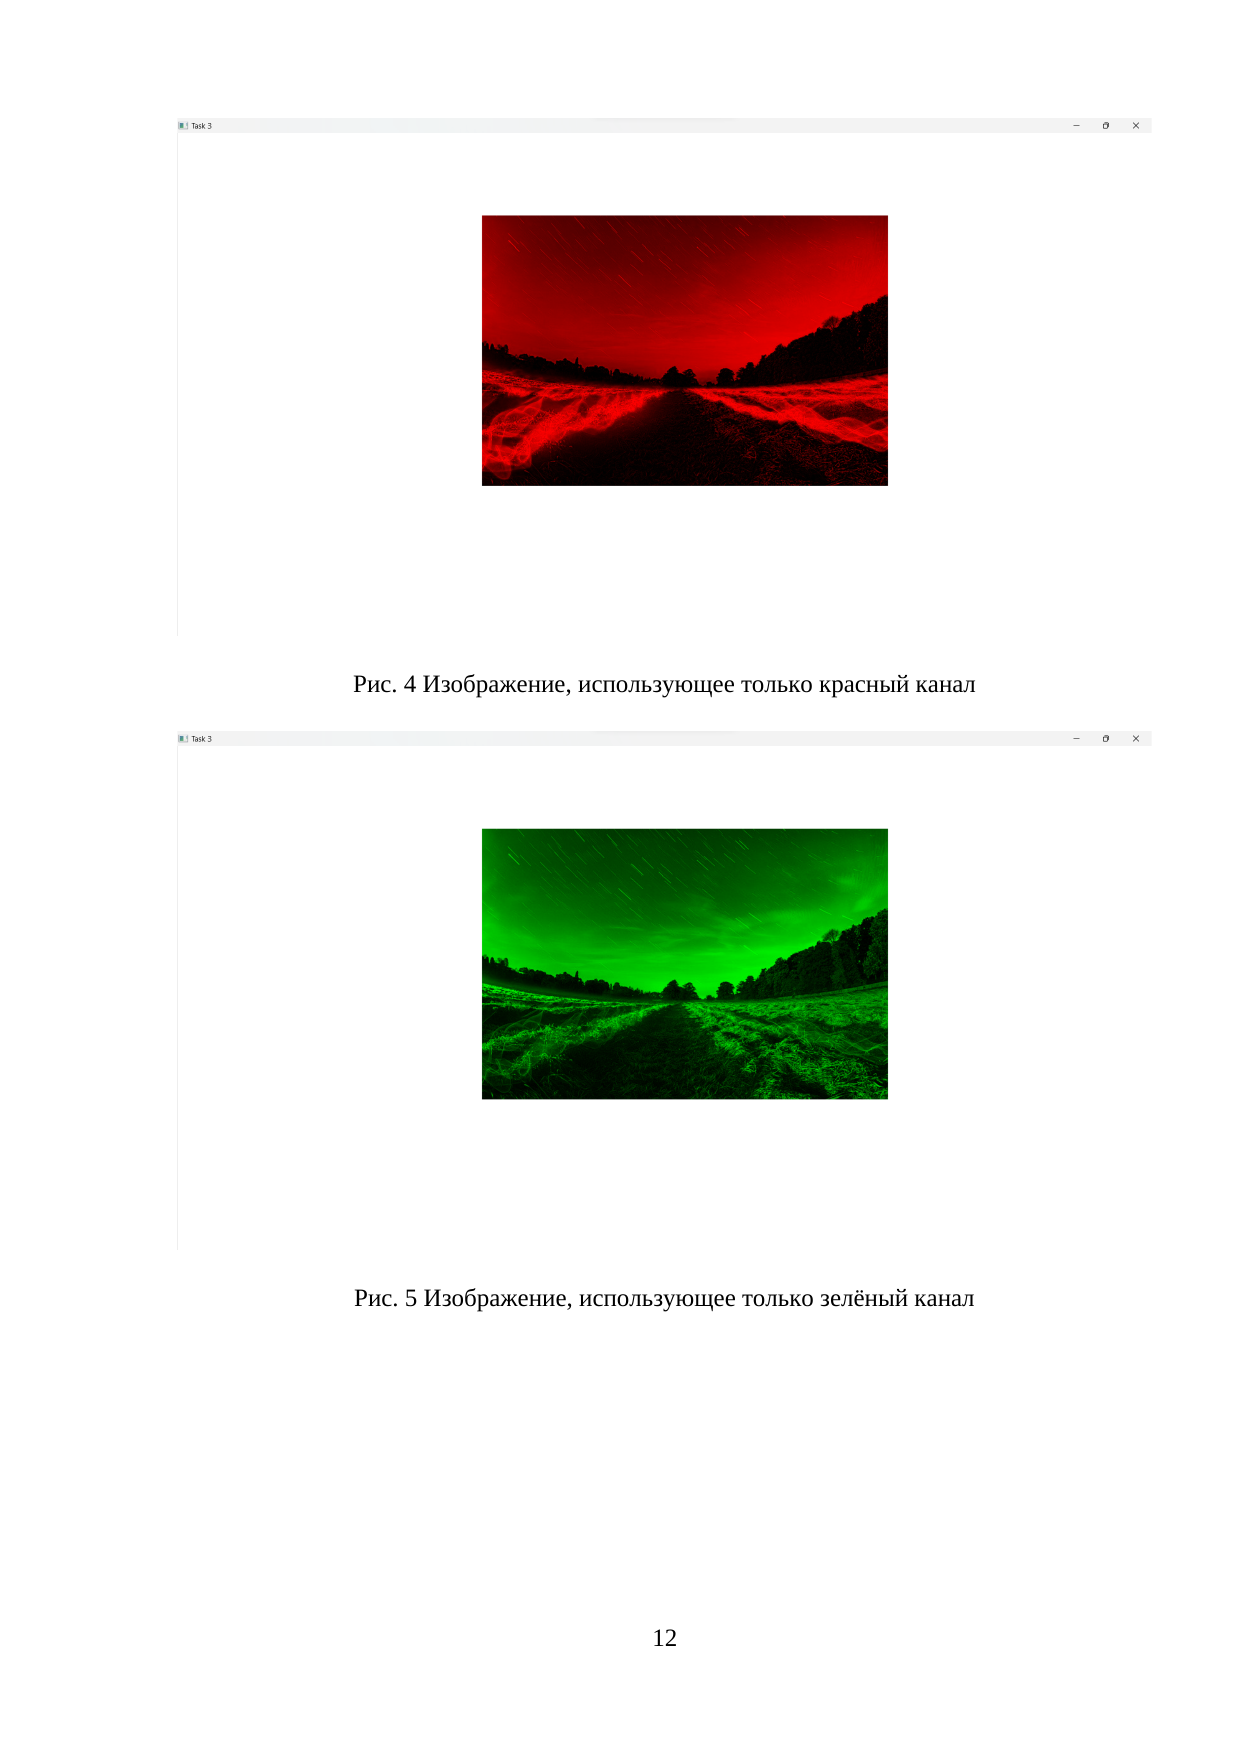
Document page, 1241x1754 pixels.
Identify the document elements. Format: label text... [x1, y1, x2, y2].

text Рис. 5 Изображение, использующее только зелёный канал [177, 1283, 1152, 1312]
picture [177, 731, 1152, 1250]
text Рис. 4 Изображение, использующее только красный канал [177, 669, 1152, 698]
picture [177, 118, 1152, 636]
